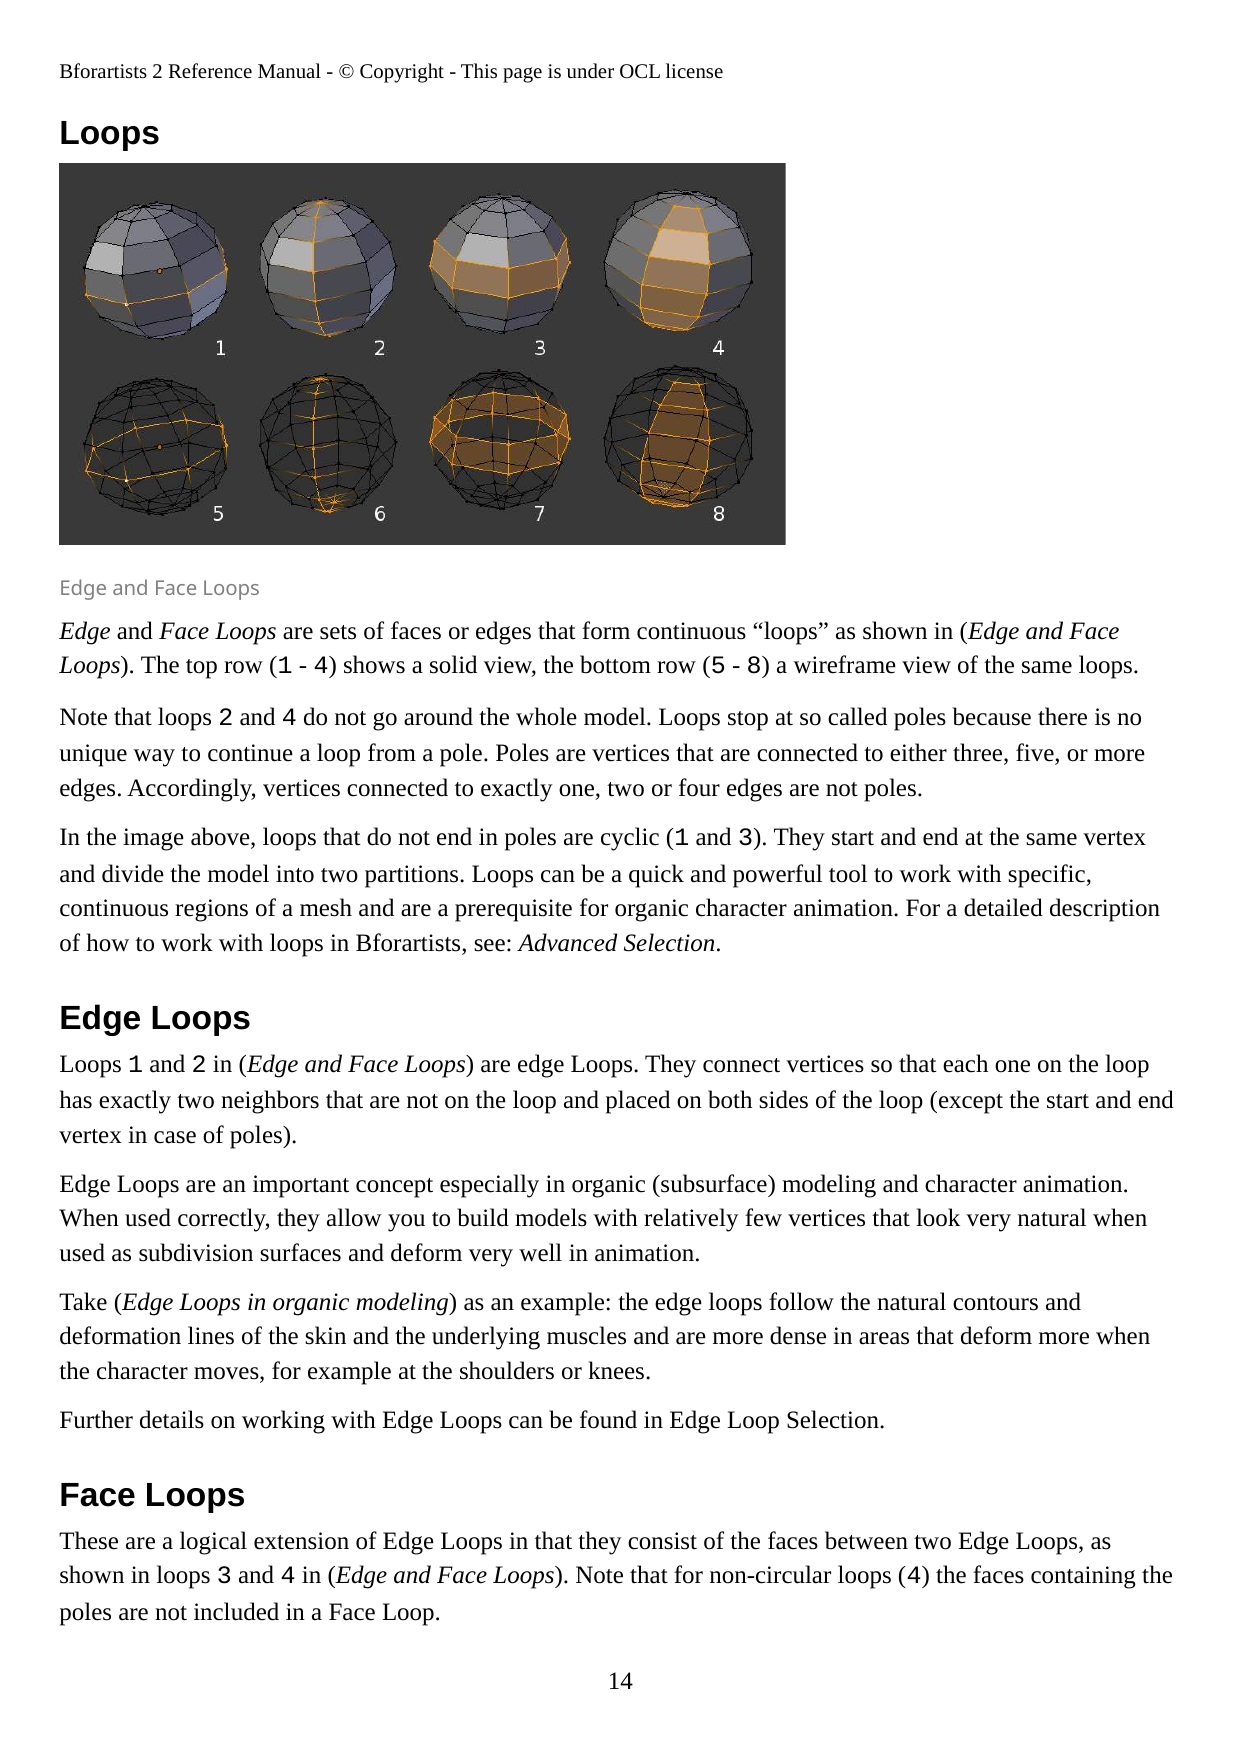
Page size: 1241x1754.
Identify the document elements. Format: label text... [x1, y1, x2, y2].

subtitle Loops [59, 113, 1181, 151]
text Loops 1 and 2 in (Edge and Face Loops) are edge Loops. They connect vertices so that each one on the loop has exactly two neighbors that are not on the loop and placed on both sides of the loop (except the start and end vertex in case of poles). [59, 1049, 1181, 1148]
text These are a logical extension of Edge Loops in that they consist of the faces between two Edge Loops, as shown in loops 3 and 4 in (Edge and Face Loops). Note that for non-circular loops (4) the faces containing the poles are not included in a Face Loop. [59, 1526, 1181, 1626]
text Edge and Face Loops are sets of faces or edges that form continuous “loops” as shown in (Edge and Face Loops). The top row (1 - 4) shows a solid view, the bottom row (5 - 8) a wireframe view of the same loops. [59, 616, 1181, 681]
text Further details on working with Edge Loops can be found in Edge Loop Selection. [59, 1405, 1181, 1433]
text Note that loops 2 and 4 do not go around the whole model. Loops stop at so called poles because there is no unique way to continue a loop from a pole. Poles are vertices that are connected to either three, five, or more edges. Accordingly, vertices connected to exactly one, two or four edges are not poles. [59, 702, 1181, 802]
text Edge Loops are an important concept especially in organic (subsurface) modeling and character animation. When used correctly, they allow you to build models with relatively few vertices that look very natural when used as subdivision surfaces and deform very well in animation. [59, 1169, 1181, 1266]
subtitle Face Loops [59, 1475, 1181, 1513]
text Edge and Face Loops [59, 570, 1181, 601]
picture [59, 163, 786, 545]
subtitle Edge Loops [59, 997, 1181, 1036]
text In the image above, loops that do not end in poles are cyclic (1 and 3). They start and end at the same vertex and divide the model into two partitions. Loops can be a quick and powerful tool to work with specific, continuous regions of a mesh and are a prerequisite for organic character animation. For a detailed description of how to work with loops in Bforartists, see: Advanced Selection. [59, 822, 1181, 956]
text Take (Edge Loops in organic modeling) as an example: the edge loops follow the natural contours and deformation lines of the skin and the underlying muscles and are more dense in areas that deform more when the character moves, for example at the shoulders or knees. [59, 1287, 1181, 1384]
